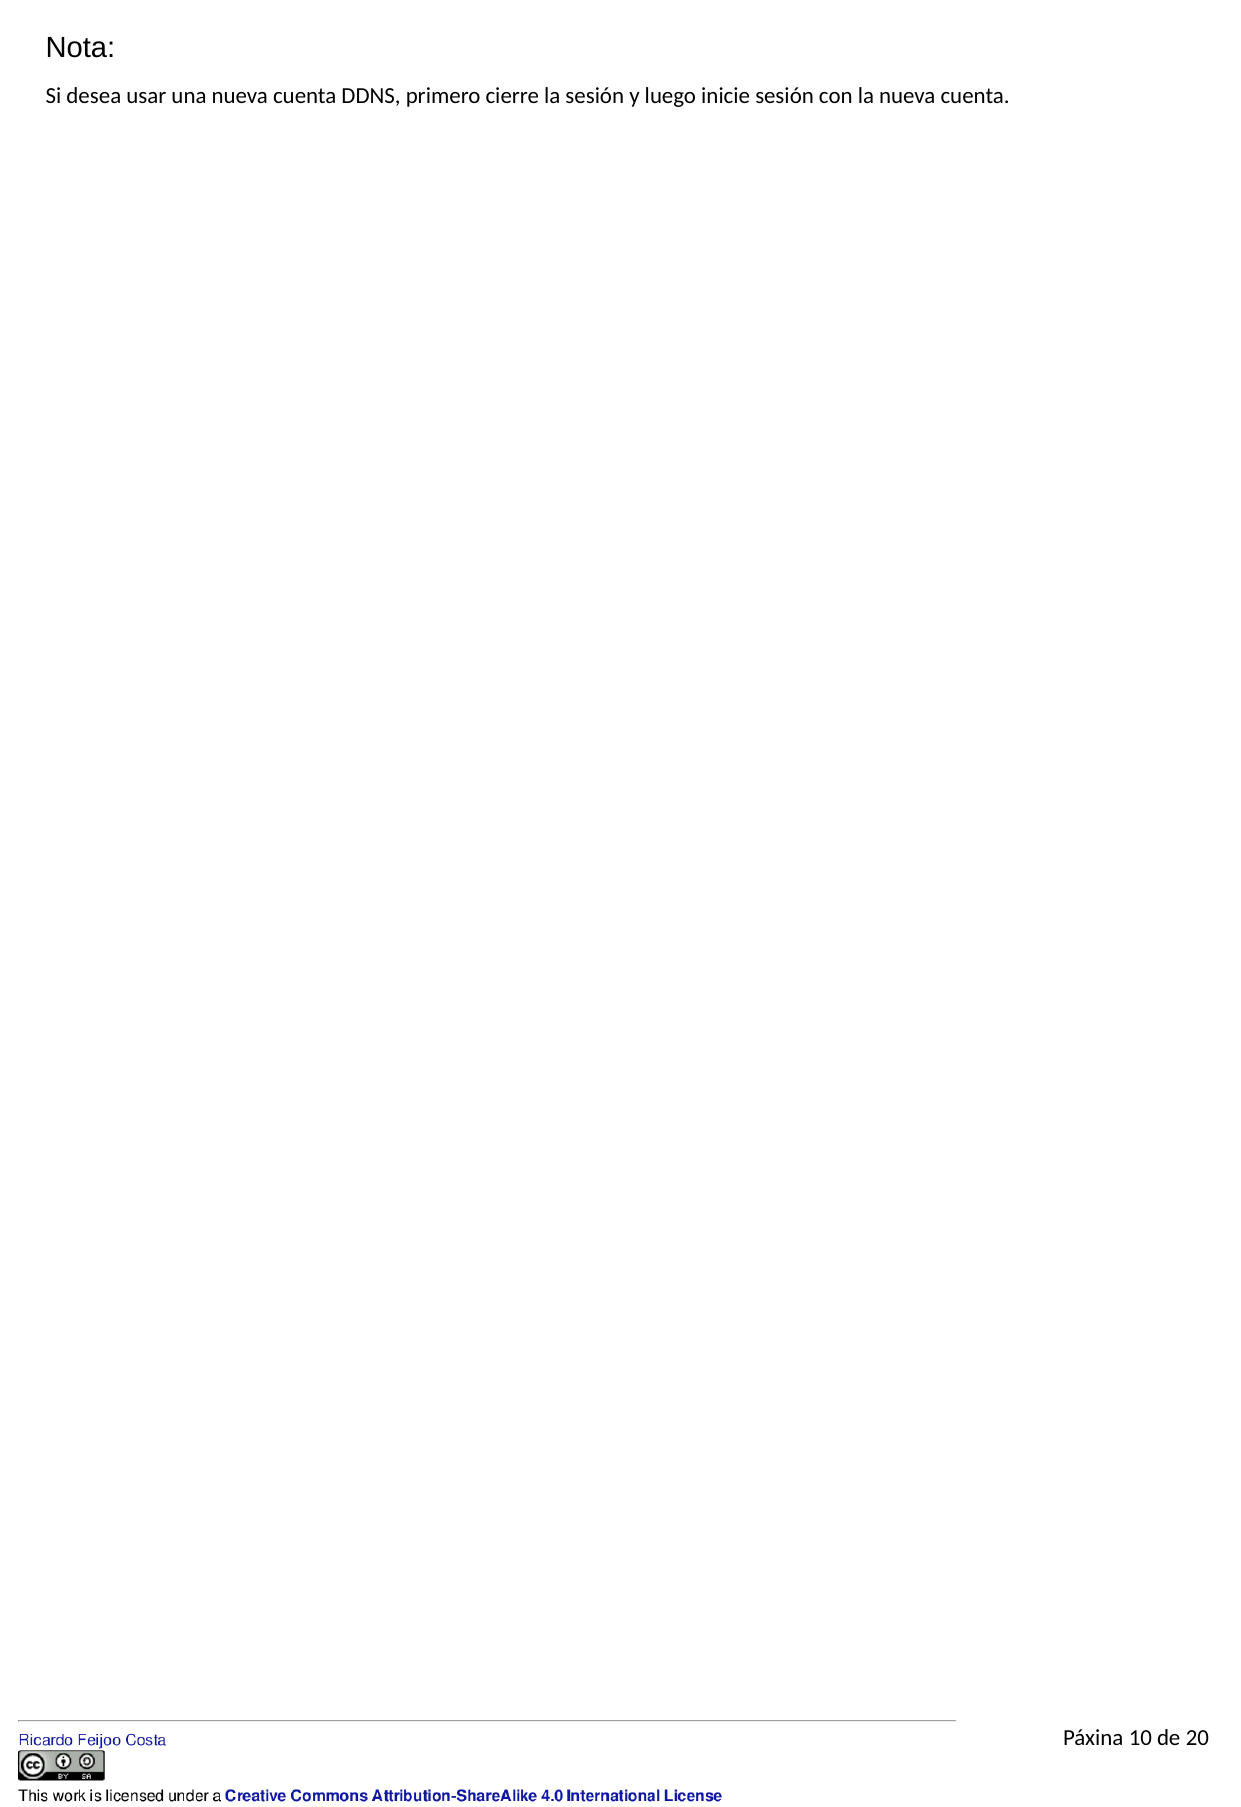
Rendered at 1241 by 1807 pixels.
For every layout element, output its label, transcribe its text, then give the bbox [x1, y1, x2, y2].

subtitle Nota: [45, 30, 1209, 63]
picture [8, 1715, 957, 1806]
text Si desea usar una nueva cuenta DDNS, primero cierre la sesión y luego inicie sesión con la nueva cuenta. [45, 81, 1209, 109]
